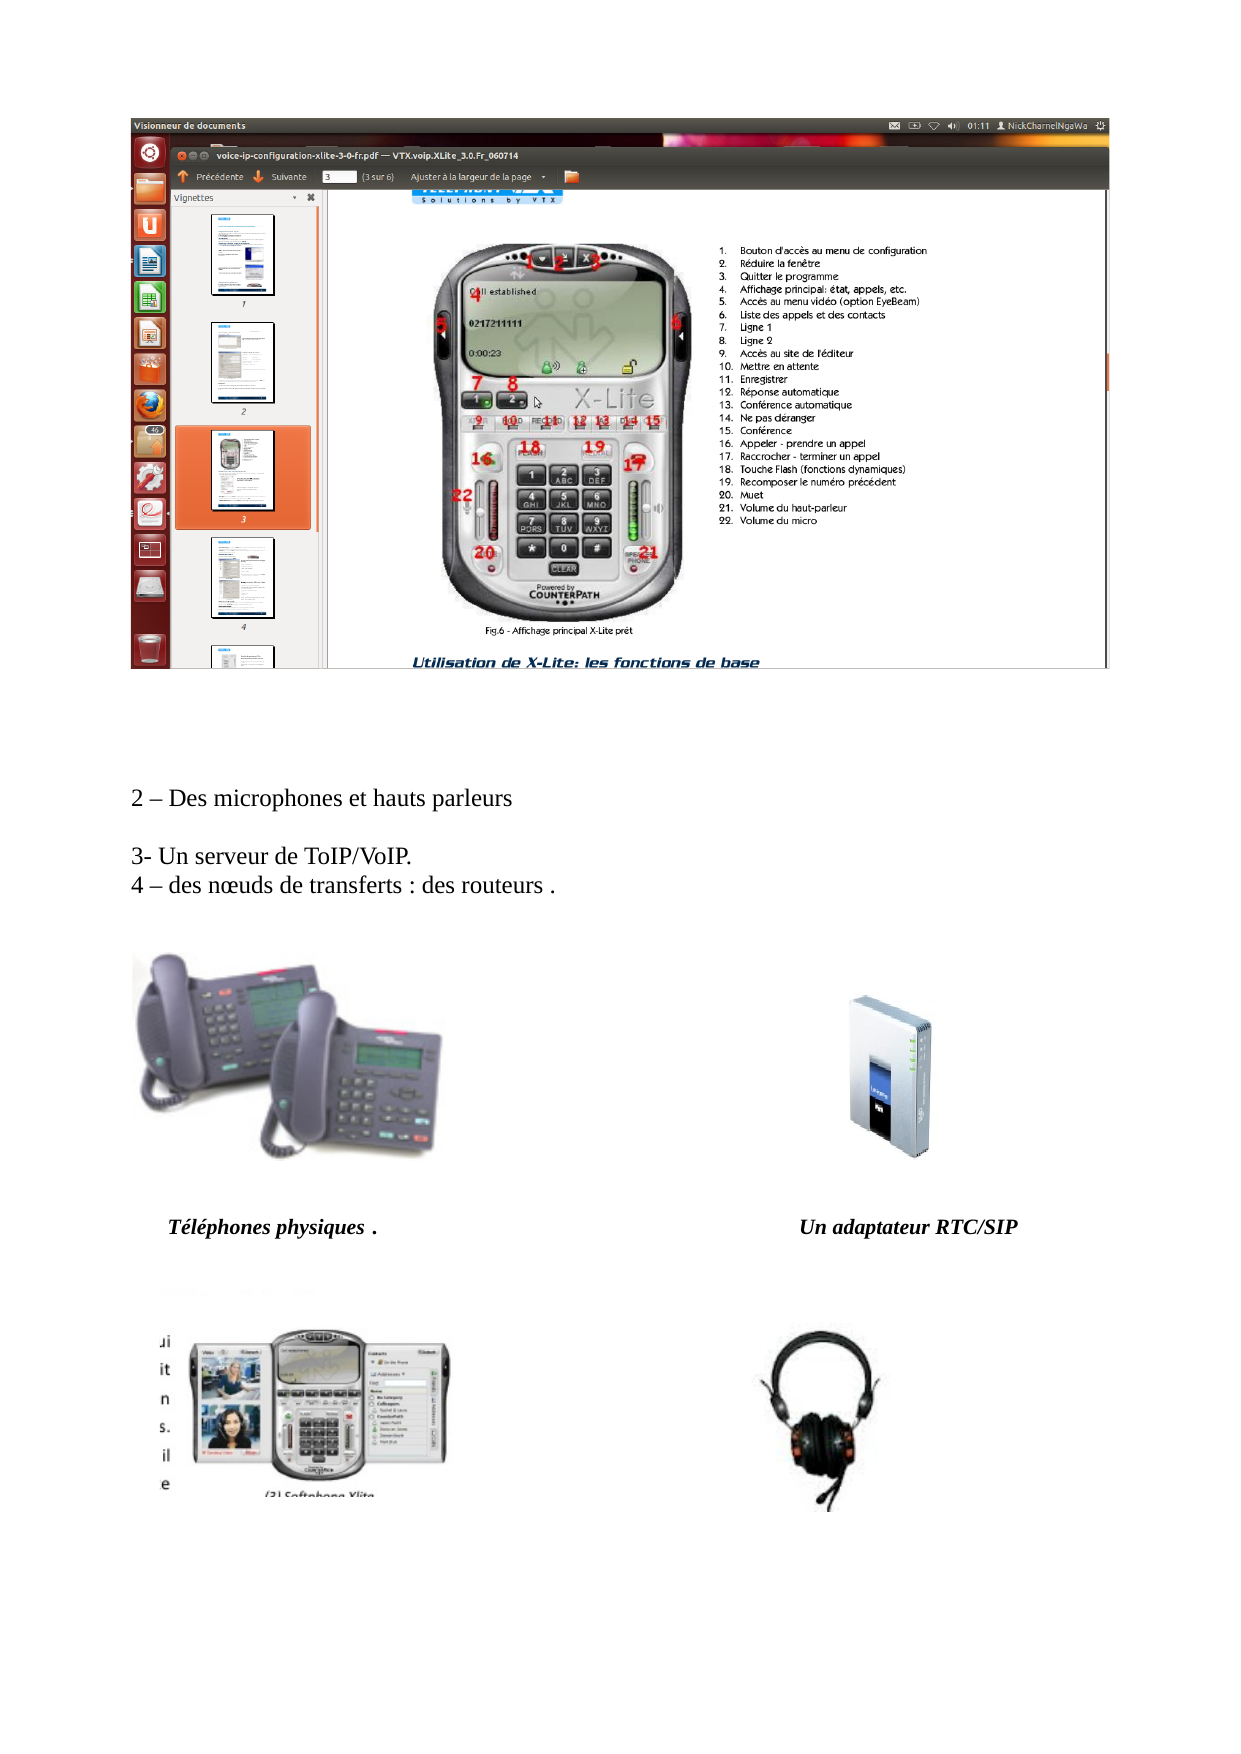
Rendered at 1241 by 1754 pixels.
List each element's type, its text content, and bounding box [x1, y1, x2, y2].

text Téléphones physiques . Un adaptateur RTC/SIP [131, 1196, 1109, 1243]
picture [159, 1289, 549, 1497]
text 4 – des nœuds de transferts : des routeurs . [131, 870, 1109, 898]
text 2 – Des microphones et hauts parleurs [131, 783, 1109, 812]
picture [782, 981, 1034, 1106]
picture [130, 118, 1110, 669]
picture [132, 952, 445, 1161]
text 3- Un serveur de ToIP/VoIP. [131, 841, 1109, 870]
picture [727, 1311, 928, 1512]
